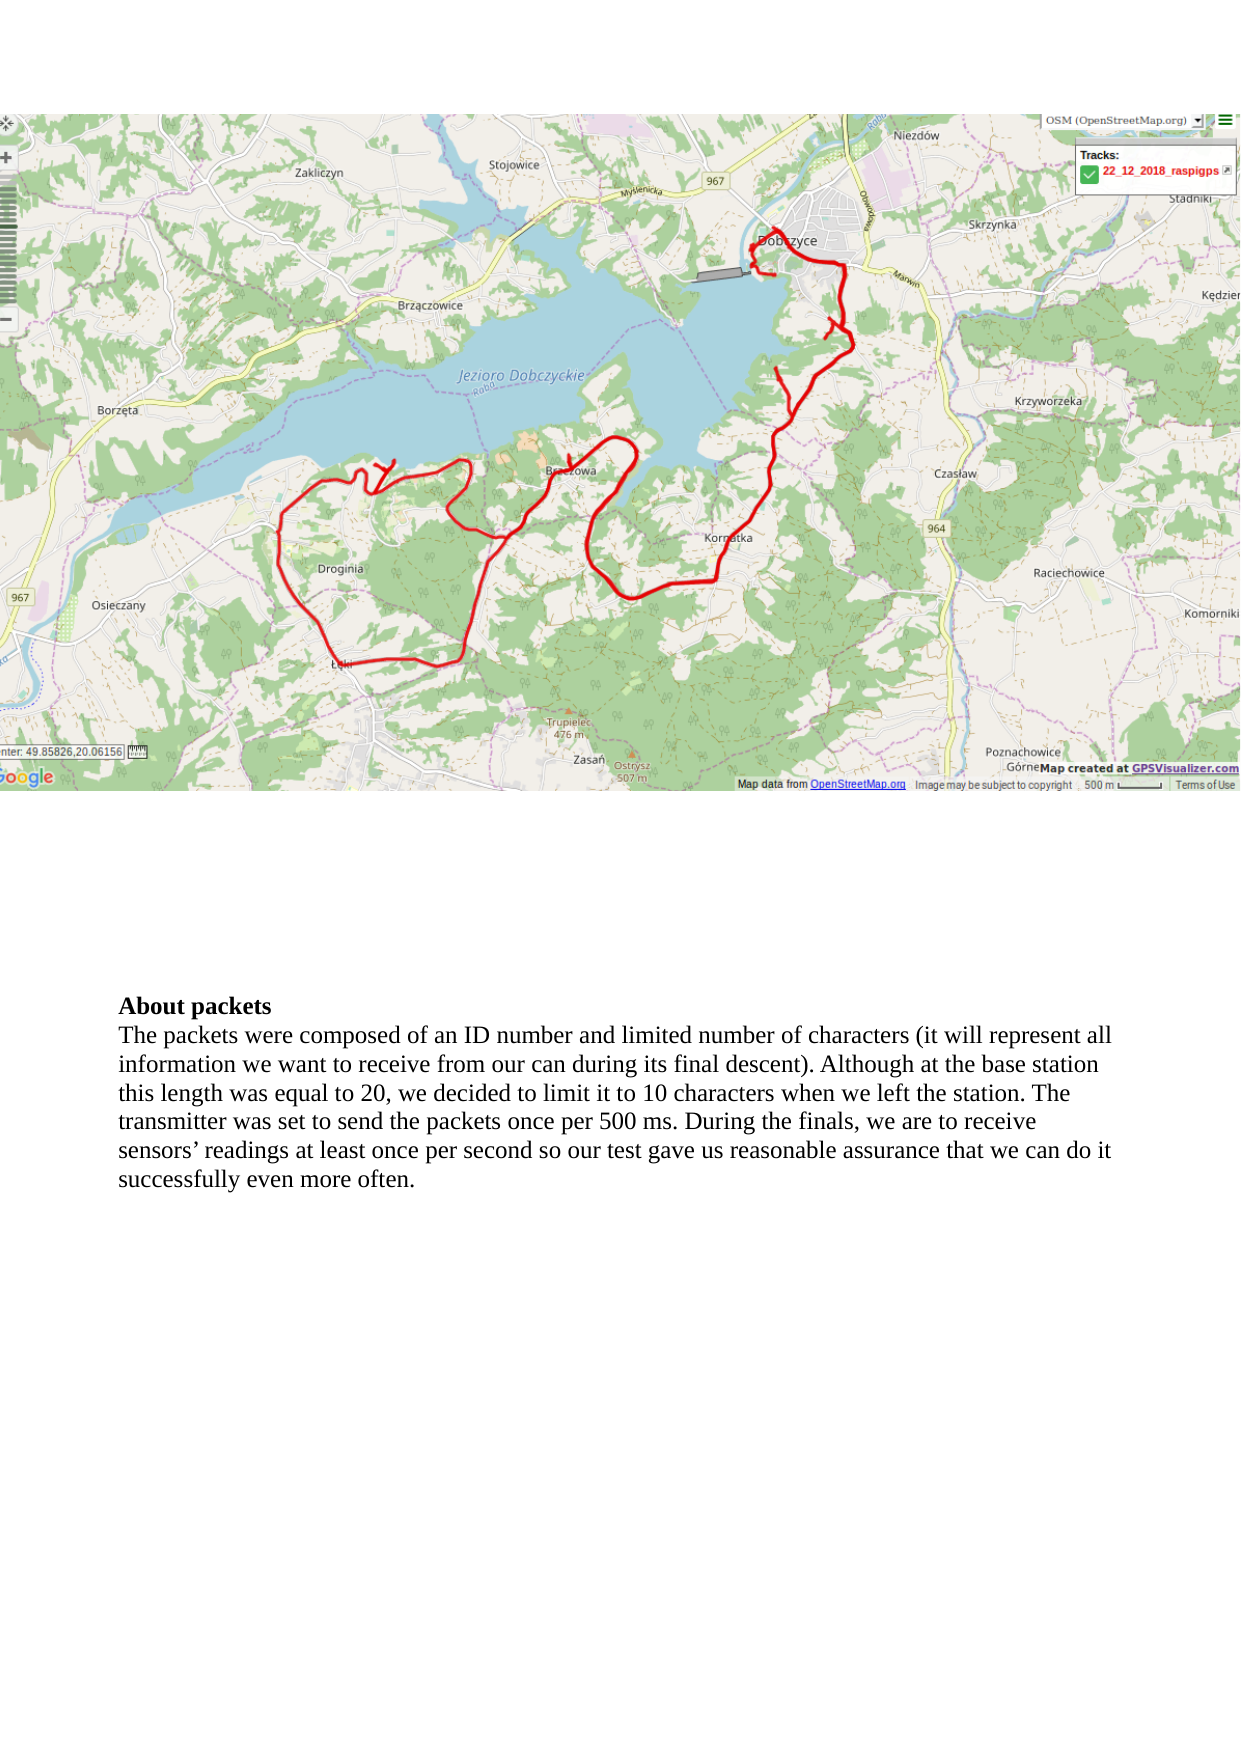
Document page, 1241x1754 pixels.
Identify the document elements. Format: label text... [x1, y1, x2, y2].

text About packets [118, 991, 1122, 1020]
picture [0, 114, 1241, 791]
text The packets were composed of an ID number and limited number of characters (it will represent all information we want to receive from our can during its final descent). Although at the base station this length was equal to 20, we decided to limit it to 10 characters when we left the station. The transmitter was set to send the packets once per 500 ms. During the finals, we are to receive sensors’ readings at least once per second so our test gave us reasonable assurance that we can do it successfully even more often. [118, 1020, 1122, 1193]
